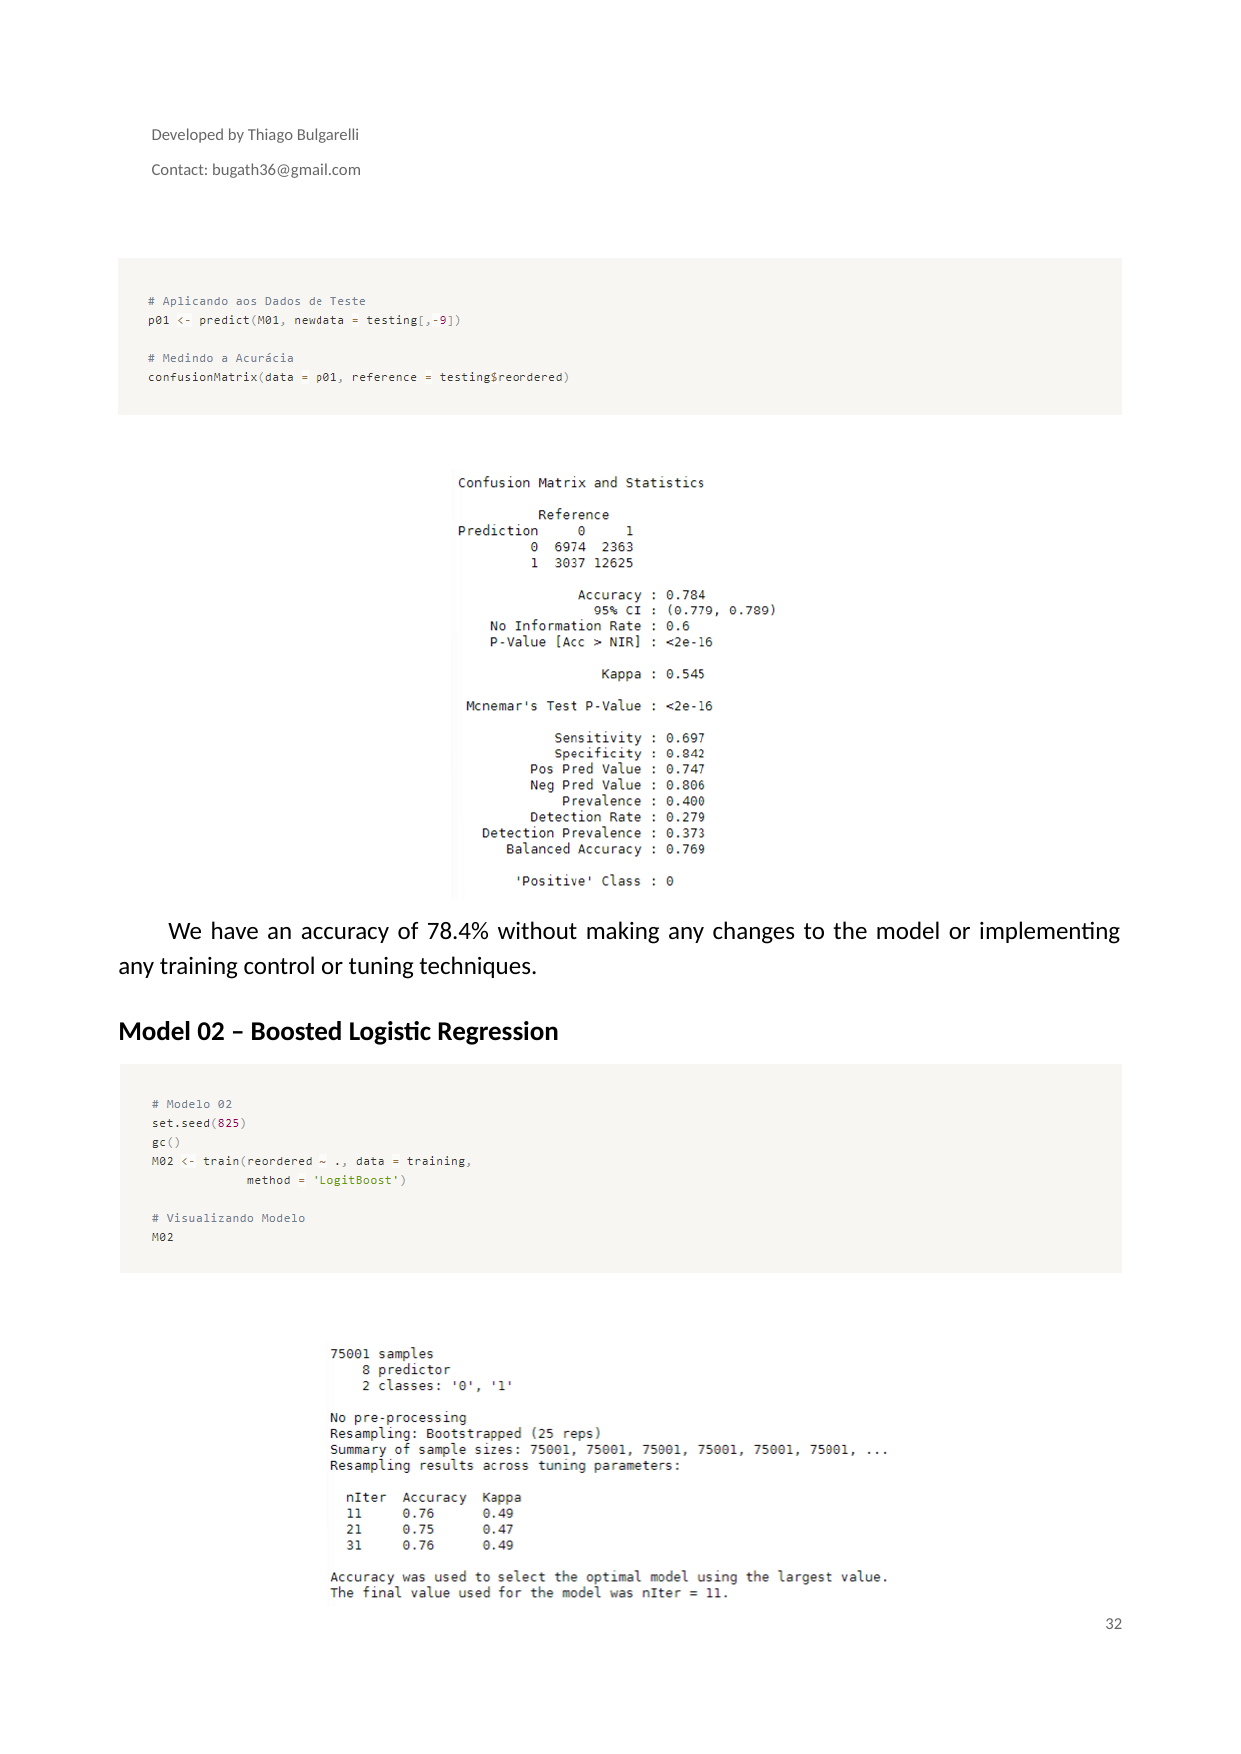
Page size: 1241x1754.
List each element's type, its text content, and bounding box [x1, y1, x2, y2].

picture [325, 1336, 915, 1607]
text We have an accuracy of 78.4% without making any changes to the model or implementing any training control or tuning techniques. [118, 915, 1122, 980]
subtitle Model 02 – Boosted Logistic Regression [118, 1014, 1122, 1047]
picture [118, 258, 1123, 415]
picture [118, 1064, 1123, 1273]
